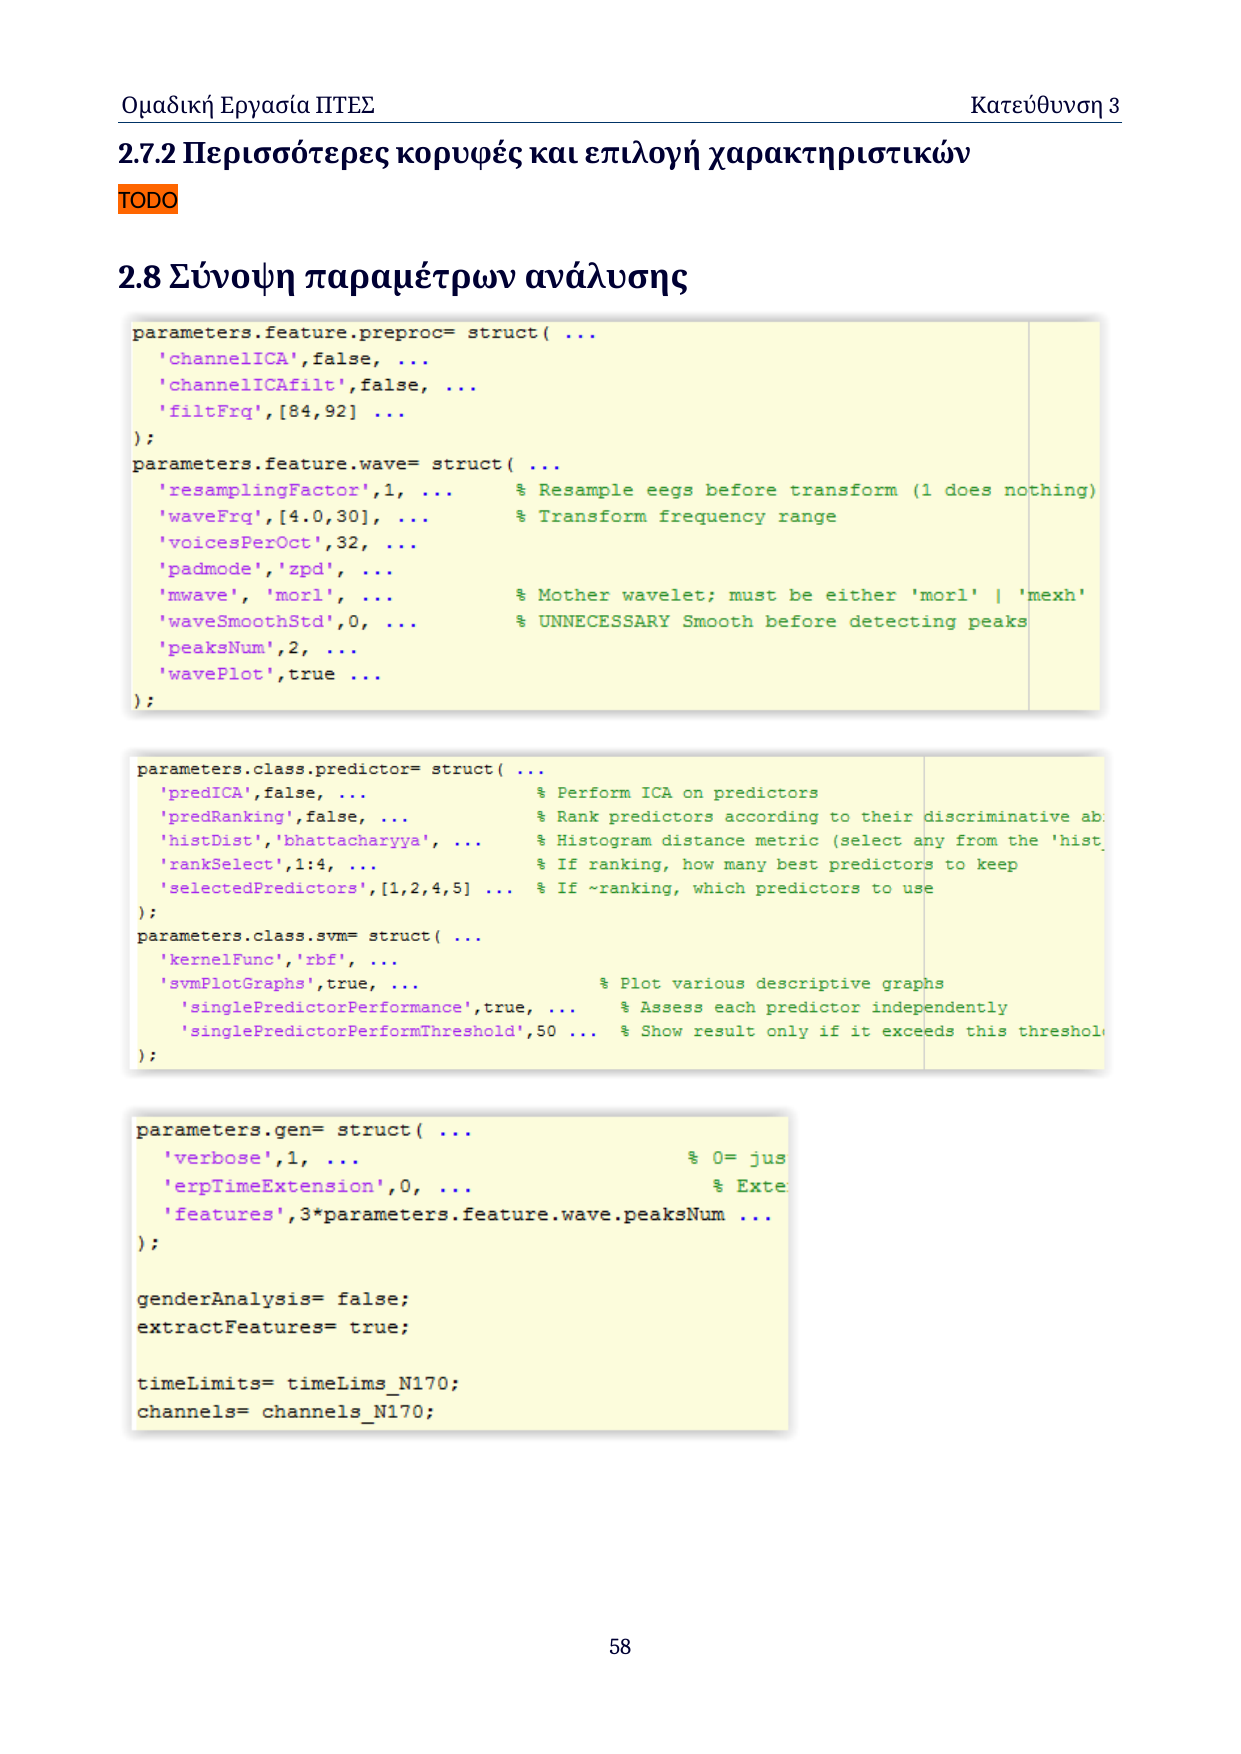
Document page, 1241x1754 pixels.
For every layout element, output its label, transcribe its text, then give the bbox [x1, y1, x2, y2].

picture [118, 745, 1115, 1080]
subtitle Περισσότερες κορυφές και επιλογή χαρακτηριστικών [118, 137, 1122, 171]
subtitle Σύνοψη παραμέτρων ανάλυσης [118, 259, 1122, 297]
picture [118, 1103, 801, 1443]
picture [118, 309, 1112, 722]
text TODO [118, 184, 1122, 214]
